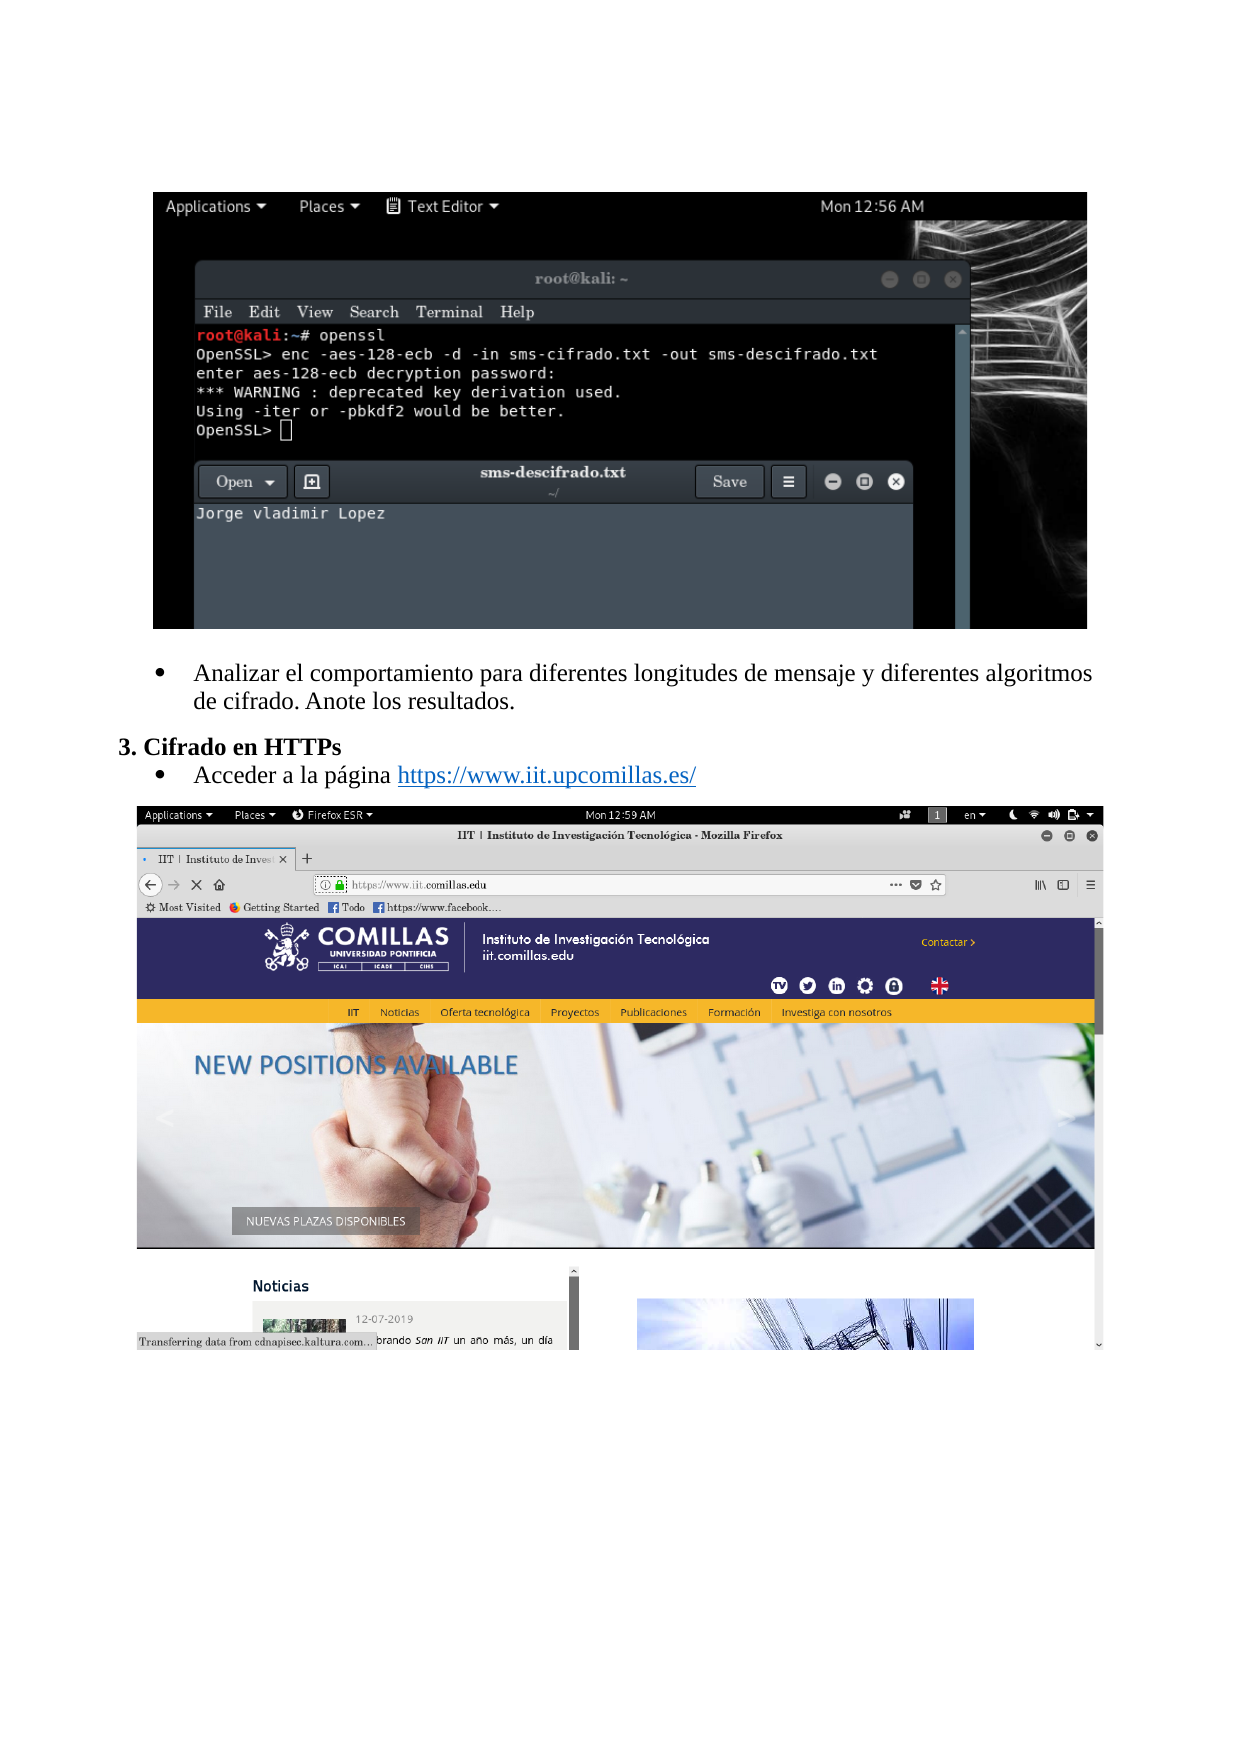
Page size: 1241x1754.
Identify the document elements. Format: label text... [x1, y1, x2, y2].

text 3. Cifrado en HTTPs [118, 732, 1122, 761]
picture [136, 806, 1104, 1350]
picture [153, 192, 1088, 629]
list Acceder a la página https://www.iit.upcomillas.es/ [156, 761, 1122, 789]
list Analizar el comportamiento para diferentes longitudes de mensaje y diferentes algoritmos de cifrado. Anote los resultados. [156, 658, 1122, 715]
